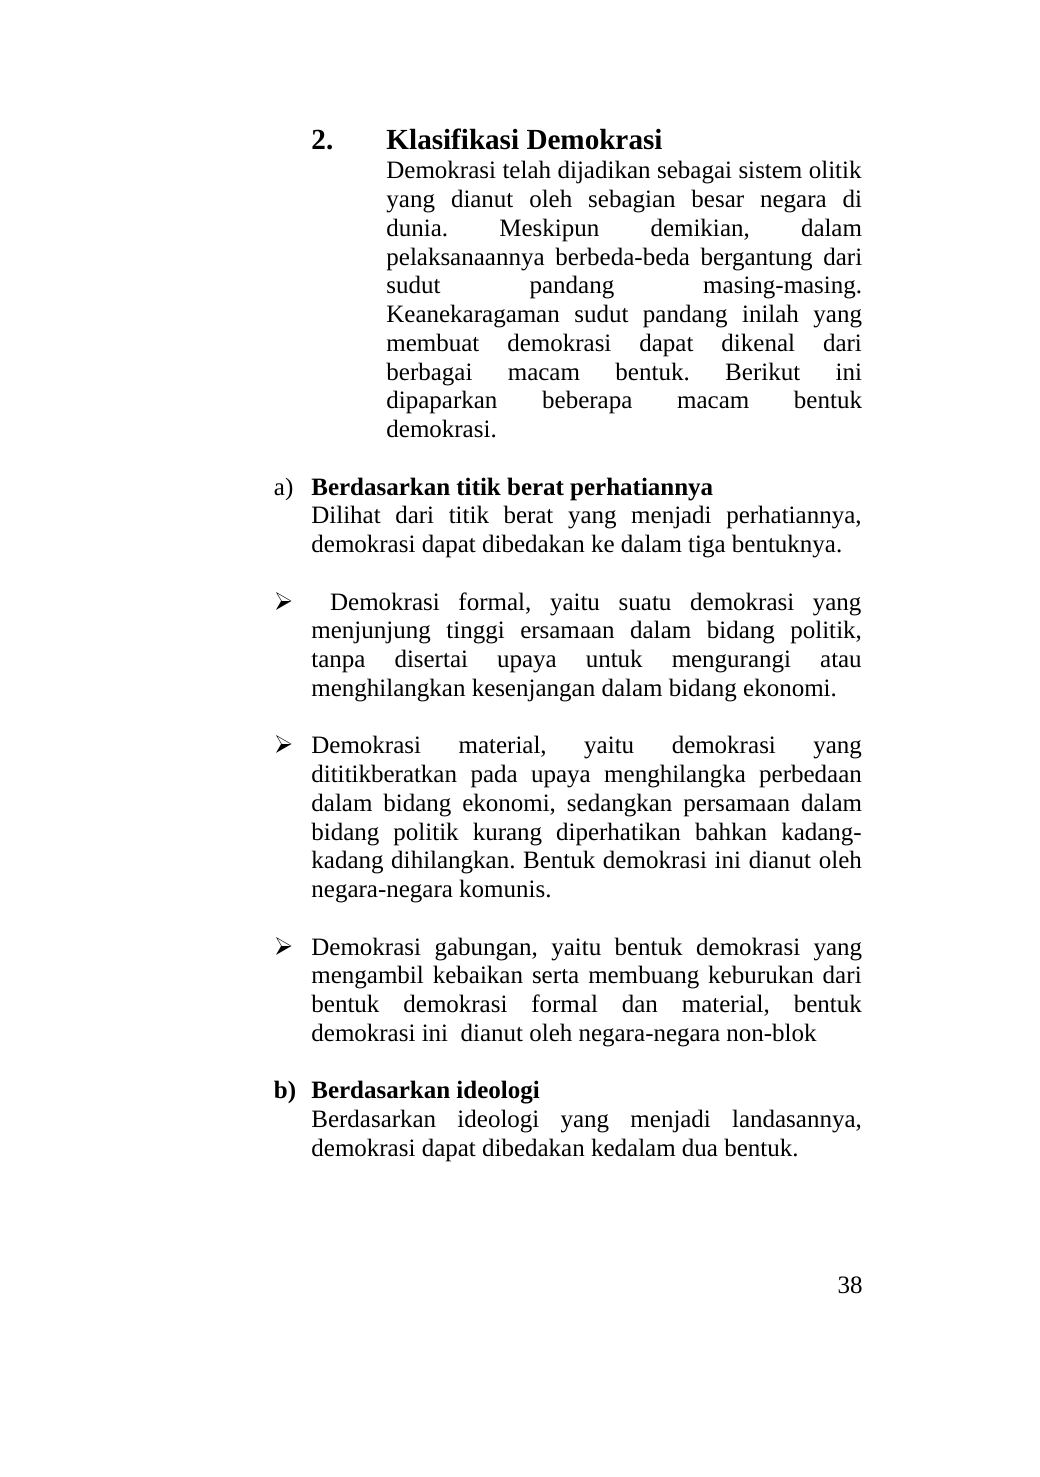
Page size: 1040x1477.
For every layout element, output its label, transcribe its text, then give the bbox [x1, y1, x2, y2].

list Berdasarkan ideologi [274, 1076, 862, 1104]
list Dilihat dari titik berat yang menjadi perhatiannya, demokrasi dapat dibedakan ke dalam tiga bentuknya. [274, 501, 862, 558]
list Berdasarkan ideologi yang menjadi landasannya, demokrasi dapat dibedakan kedalam dua bentuk. [274, 1104, 862, 1162]
list Demokrasi material, yaitu demokrasi yang dititikberatkan pada upaya menghilangka perbedaan dalam bidang ekonomi, sedangkan persamaan dalam bidang politik kurang diperhatikan bahkan kadang-kadang dihilangkan. Bentuk demokrasi ini dianut oleh negara-negara komunis. [274, 731, 862, 903]
list Demokrasi telah dijadikan sebagai sistem olitik yang dianut oleh sebagian besar negara di dunia. Meskipun demikian, dalam pelaksanaannya berbeda-beda bergantung dari sudut pandang masing-masing. Keanekaragaman sudut pandang inilah yang membuat demokrasi dapat dikenal dari berbagai macam bentuk. Berikut ini dipaparkan beberapa macam bentuk demokrasi. [349, 156, 862, 443]
list Berdasarkan titik berat perhatiannya [274, 472, 862, 501]
list Demokrasi formal, yaitu suatu demokrasi yang menjunjung tinggi ersamaan dalam bidang politik, tanpa disertai upaya untuk mengurangi atau menghilangkan kesenjangan dalam bidang ekonomi. [274, 587, 862, 702]
list 2. Klasifikasi Demokrasi [274, 122, 862, 156]
list Demokrasi gabungan, yaitu bentuk demokrasi yang mengambil kebaikan serta membuang keburukan dari bentuk demokrasi formal dan material, bentuk demokrasi ini dianut oleh negara-negara non-blok [274, 932, 862, 1047]
